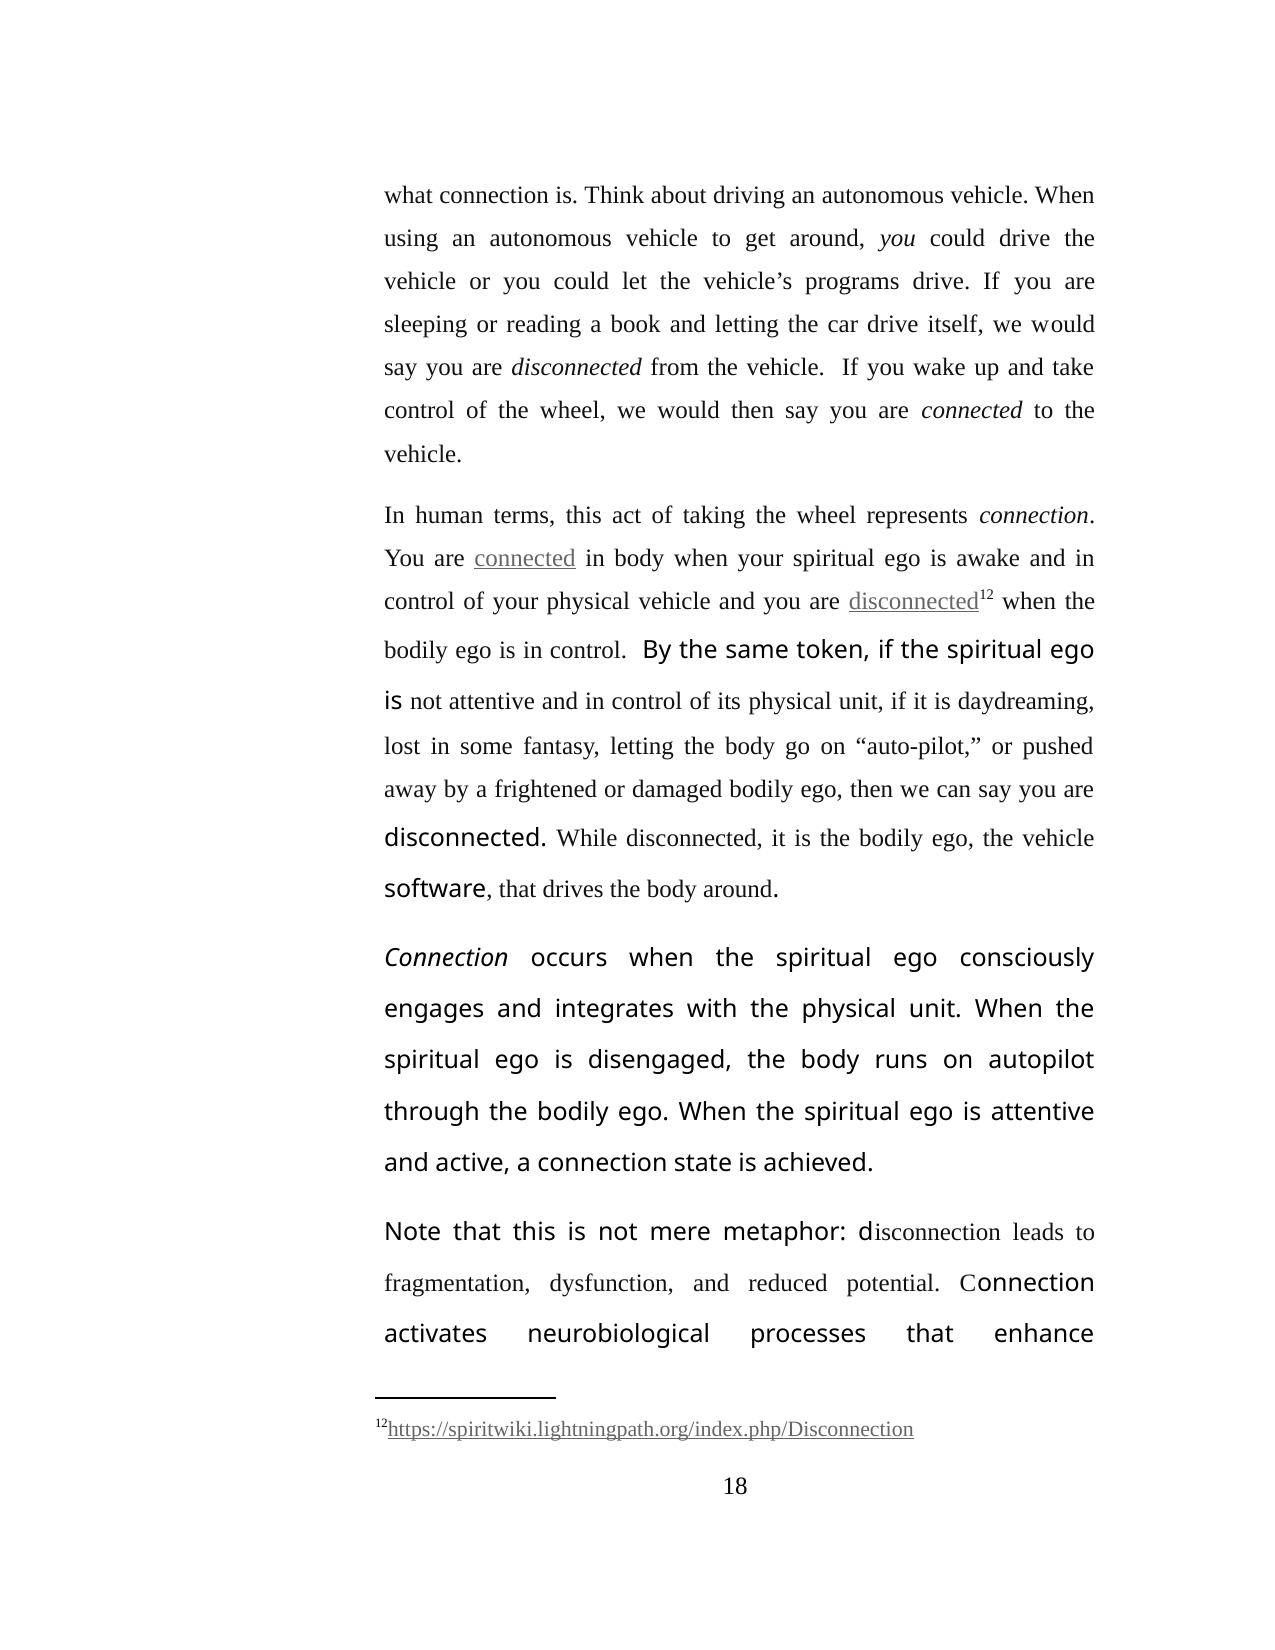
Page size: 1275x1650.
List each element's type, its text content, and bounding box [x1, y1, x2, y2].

text https://spiritwiki.lightningpath.org/index.php/Disconnection [914, 1416, 1095, 1441]
text Connection occurs when the spiritual ego consciously engages and integrates with the physical unit. When the spiritual ego is disengaged, the body runs on autopilot through the bodily ego. When the spiritual ego is attentive and active, a connection state is achieved. [384, 940, 1095, 1178]
text what connection is. Think about driving an autonomous vehicle. When using an autonomous vehicle to get around, you could drive the vehicle or you could let the vehicle’s programs drive. If you are sleeping or reading a book and letting the car drive itself, we would say you are disconnected from the vehicle. If you wake up and take control of the wheel, we would then say you are connected to the vehicle. [384, 180, 1095, 467]
text Note that this is not mere metaphor: disconnection leads to fragmentation, dysfunction, and reduced potential. Connection activates neurobiological processes that enhance [384, 1213, 1095, 1349]
text In human terms, this act of taking the wheel represents connection. You are connected in body when your spiritual ego is awake and in control of your physical vehicle and you are disconnected when the bodily ego is in control. By the same token, if the spiritual ego is not attentive and in control of its physical unit, if it is daydreaming, lost in some fantasy, letting the body go on “auto-pilot,” or pushed away by a frightened or damaged bodily ego, then we can say you are disconnected. While disconnected, it is the bodily ego, the vehicle software, that drives the body around. [384, 500, 1095, 905]
